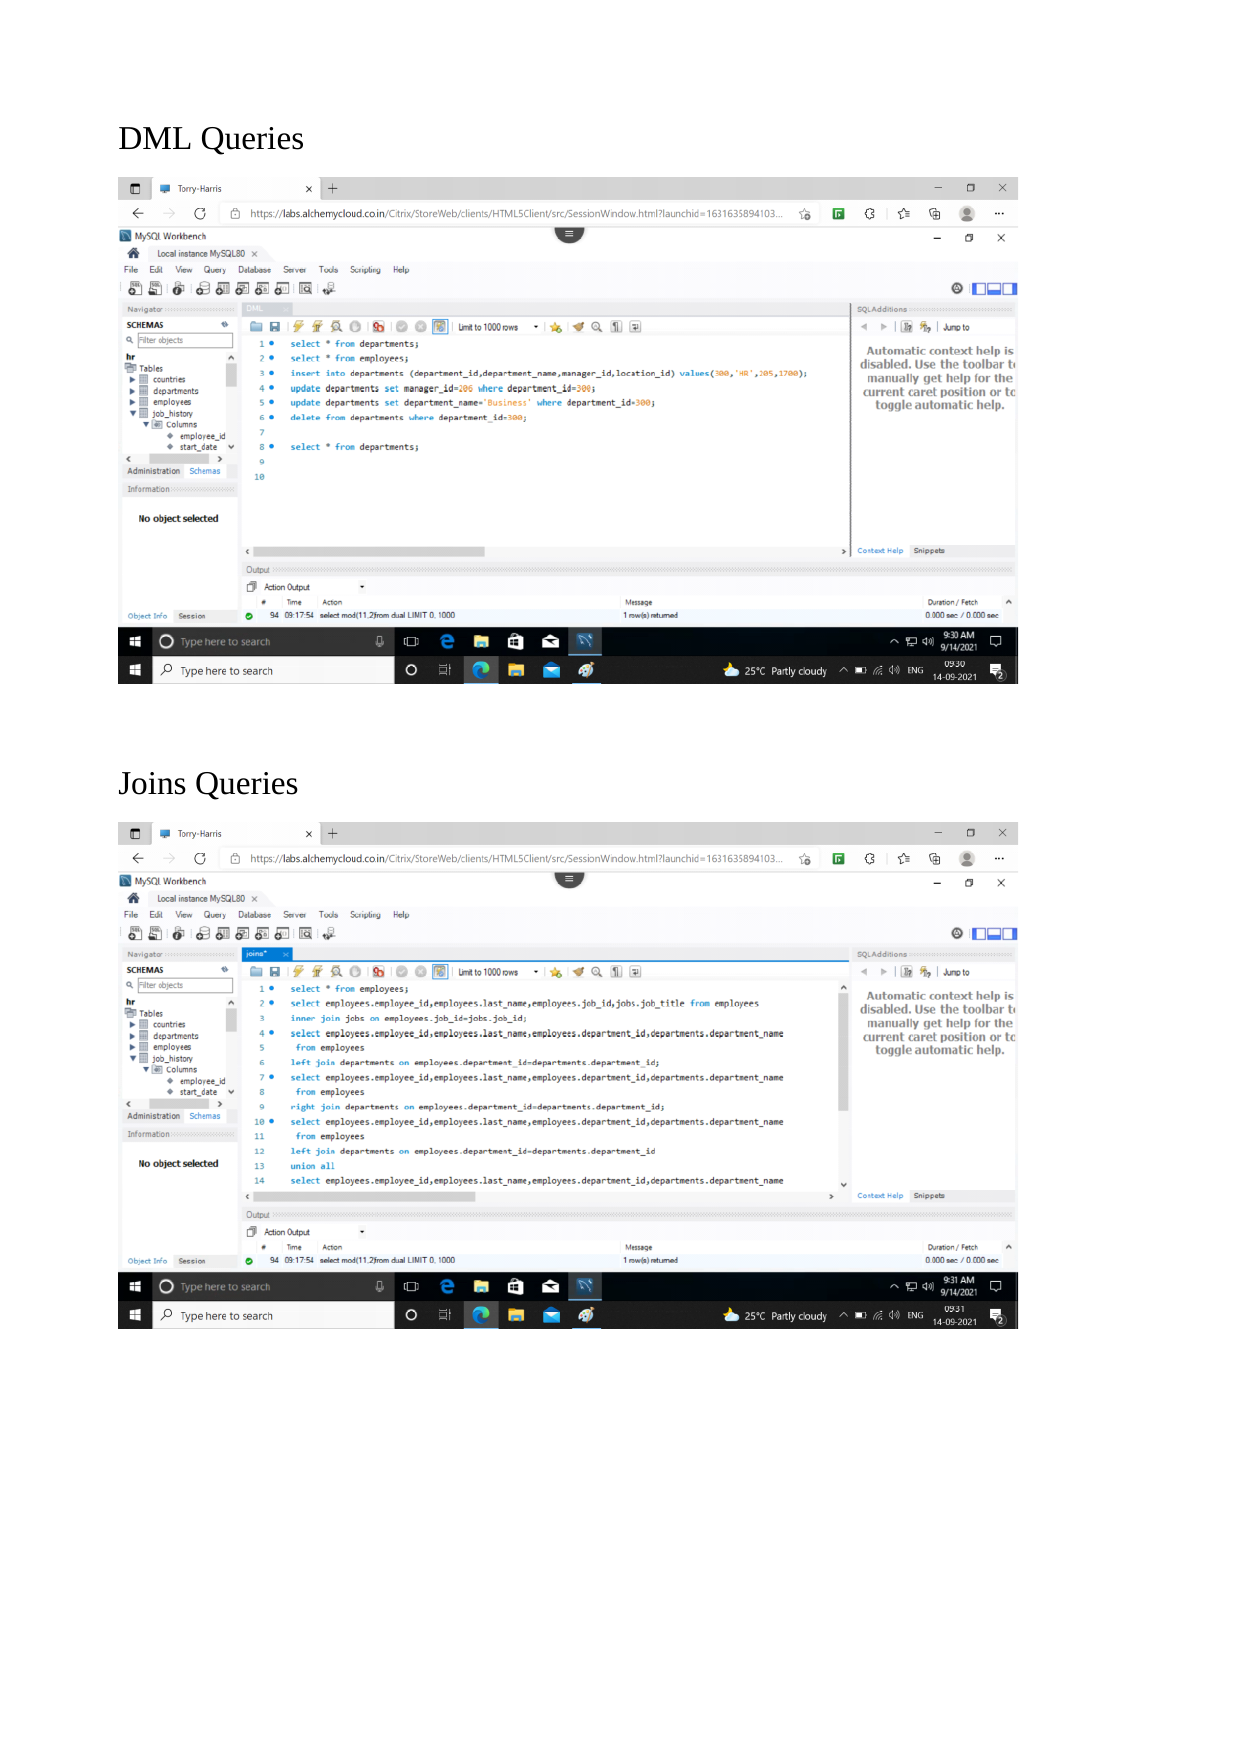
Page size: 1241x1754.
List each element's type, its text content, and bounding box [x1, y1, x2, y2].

text Joins Queries [118, 763, 1122, 802]
text DML Queries [118, 118, 1122, 156]
